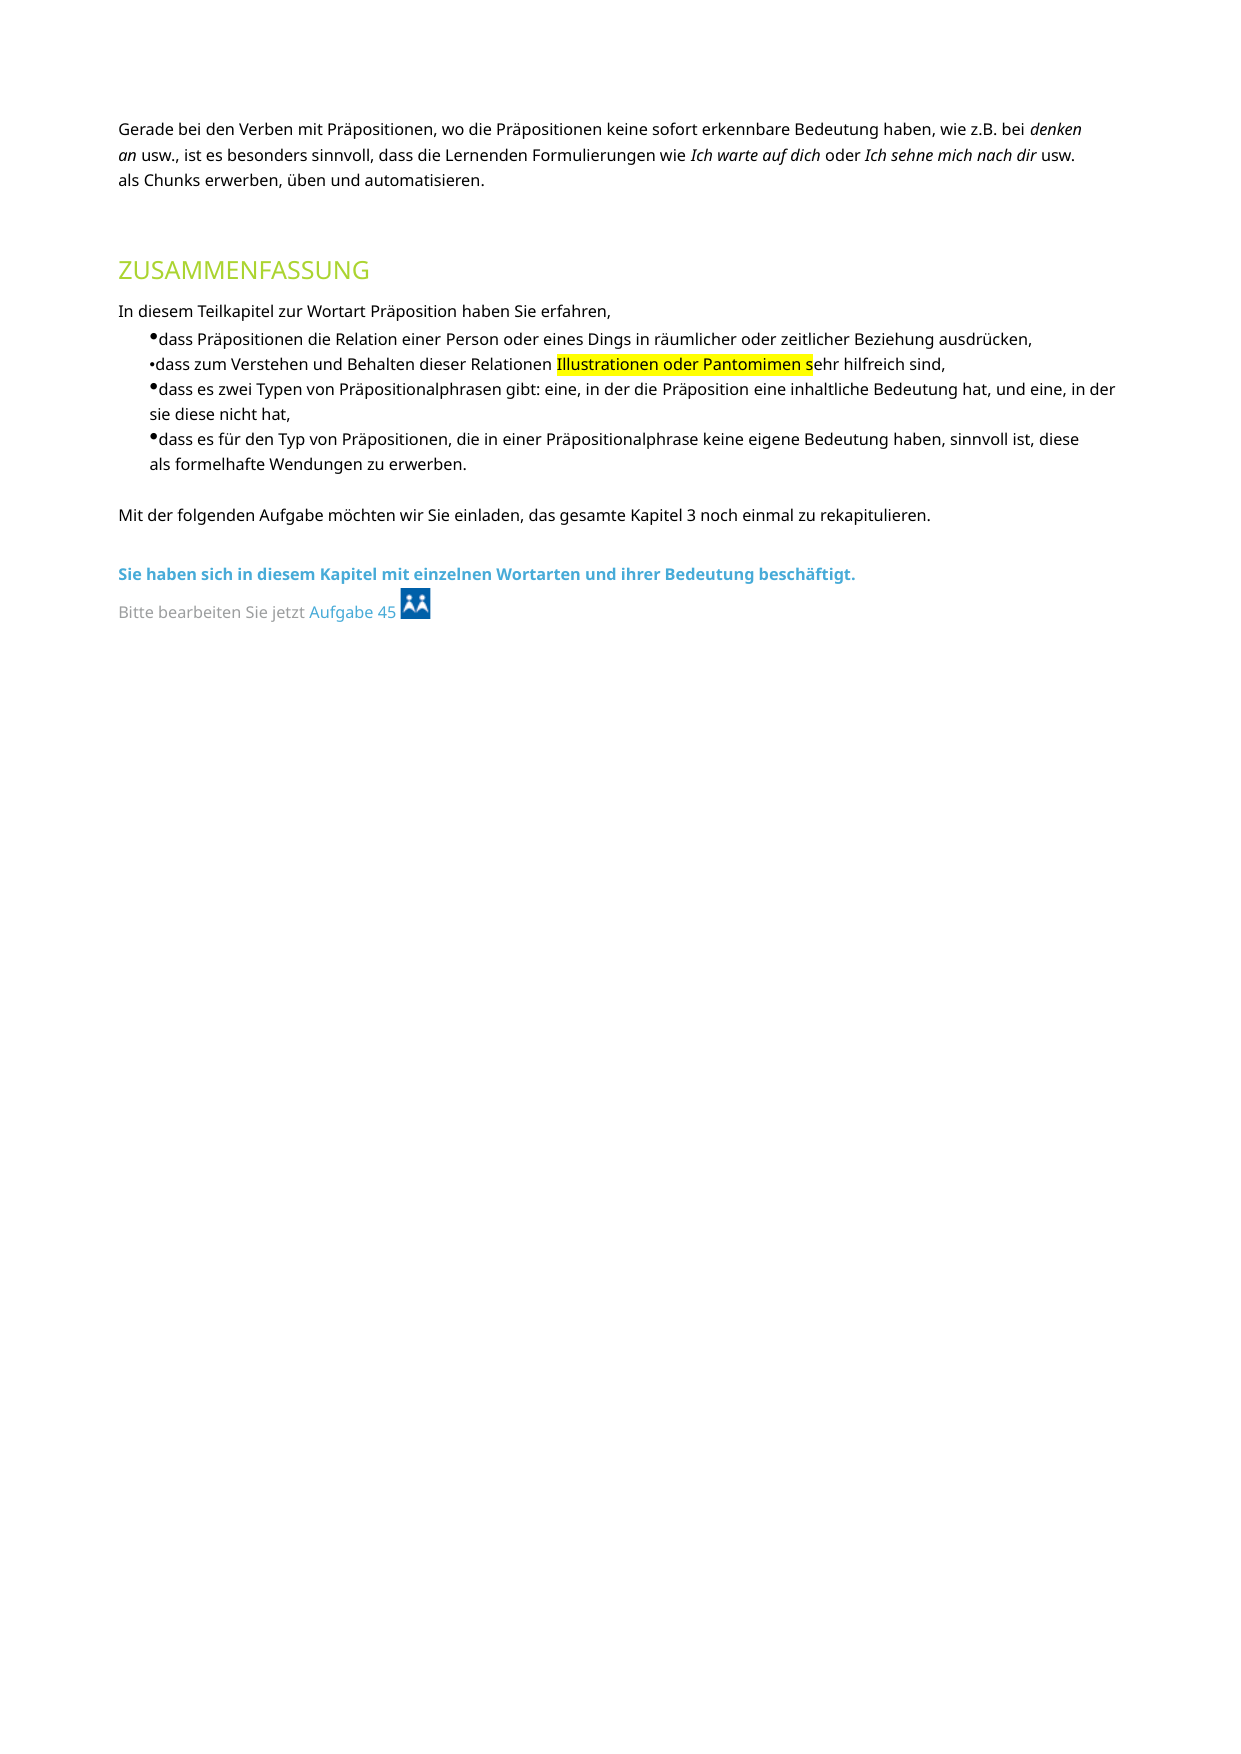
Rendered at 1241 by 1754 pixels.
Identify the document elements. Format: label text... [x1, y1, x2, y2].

list dass es für den Typ von Präpositionen, die in einer Präpositionalphrase keine eigene Bedeutung haben, sinnvoll ist, diese als formelhafte Wendungen zu erwerben. [118, 426, 1122, 476]
text In diesem Teilkapitel zur Wortart Präposition haben Sie erfahren, [118, 300, 1122, 322]
text Gerade bei den Verben mit Präpositionen, wo die Präpositionen keine sofort erkennbare Bedeutung haben, wie z.B. bei denken an usw., ist es besonders sinnvoll, dass die Lernenden Formulierungen wie Ich warte auf dich oder Ich sehne mich nach dir usw. als Chunks erwerben, üben und automatisieren. [118, 118, 1122, 191]
text Mit der folgenden Aufgabe möchten wir Sie einladen, das gesamte Kapitel 3 noch einmal zu rekapitulieren. [118, 504, 1122, 527]
picture [400, 588, 431, 619]
subtitle ZUSAMMENFASSUNG [118, 252, 1122, 286]
list dass Präpositionen die Relation einer Person oder eines Dings in räumlicher oder zeitlicher Beziehung ausdrücken, [118, 326, 1122, 351]
text Sie haben sich in diesem Kapitel mit einzelnen Wortarten und ihrer Bedeutung beschäftigt. [118, 563, 1122, 585]
list dass es zwei Typen von Präpositionalphrasen gibt: eine, in der die Präposition eine inhaltliche Bedeutung hat, und eine, in der sie diese nicht hat, [118, 376, 1122, 426]
list dass zum Verstehen und Behalten dieser Relationen Illustrationen oder Pantomimen sehr hilfreich sind, [118, 351, 1122, 376]
text Bitte bearbeiten Sie jetzt Aufgabe 45 [118, 588, 1122, 623]
